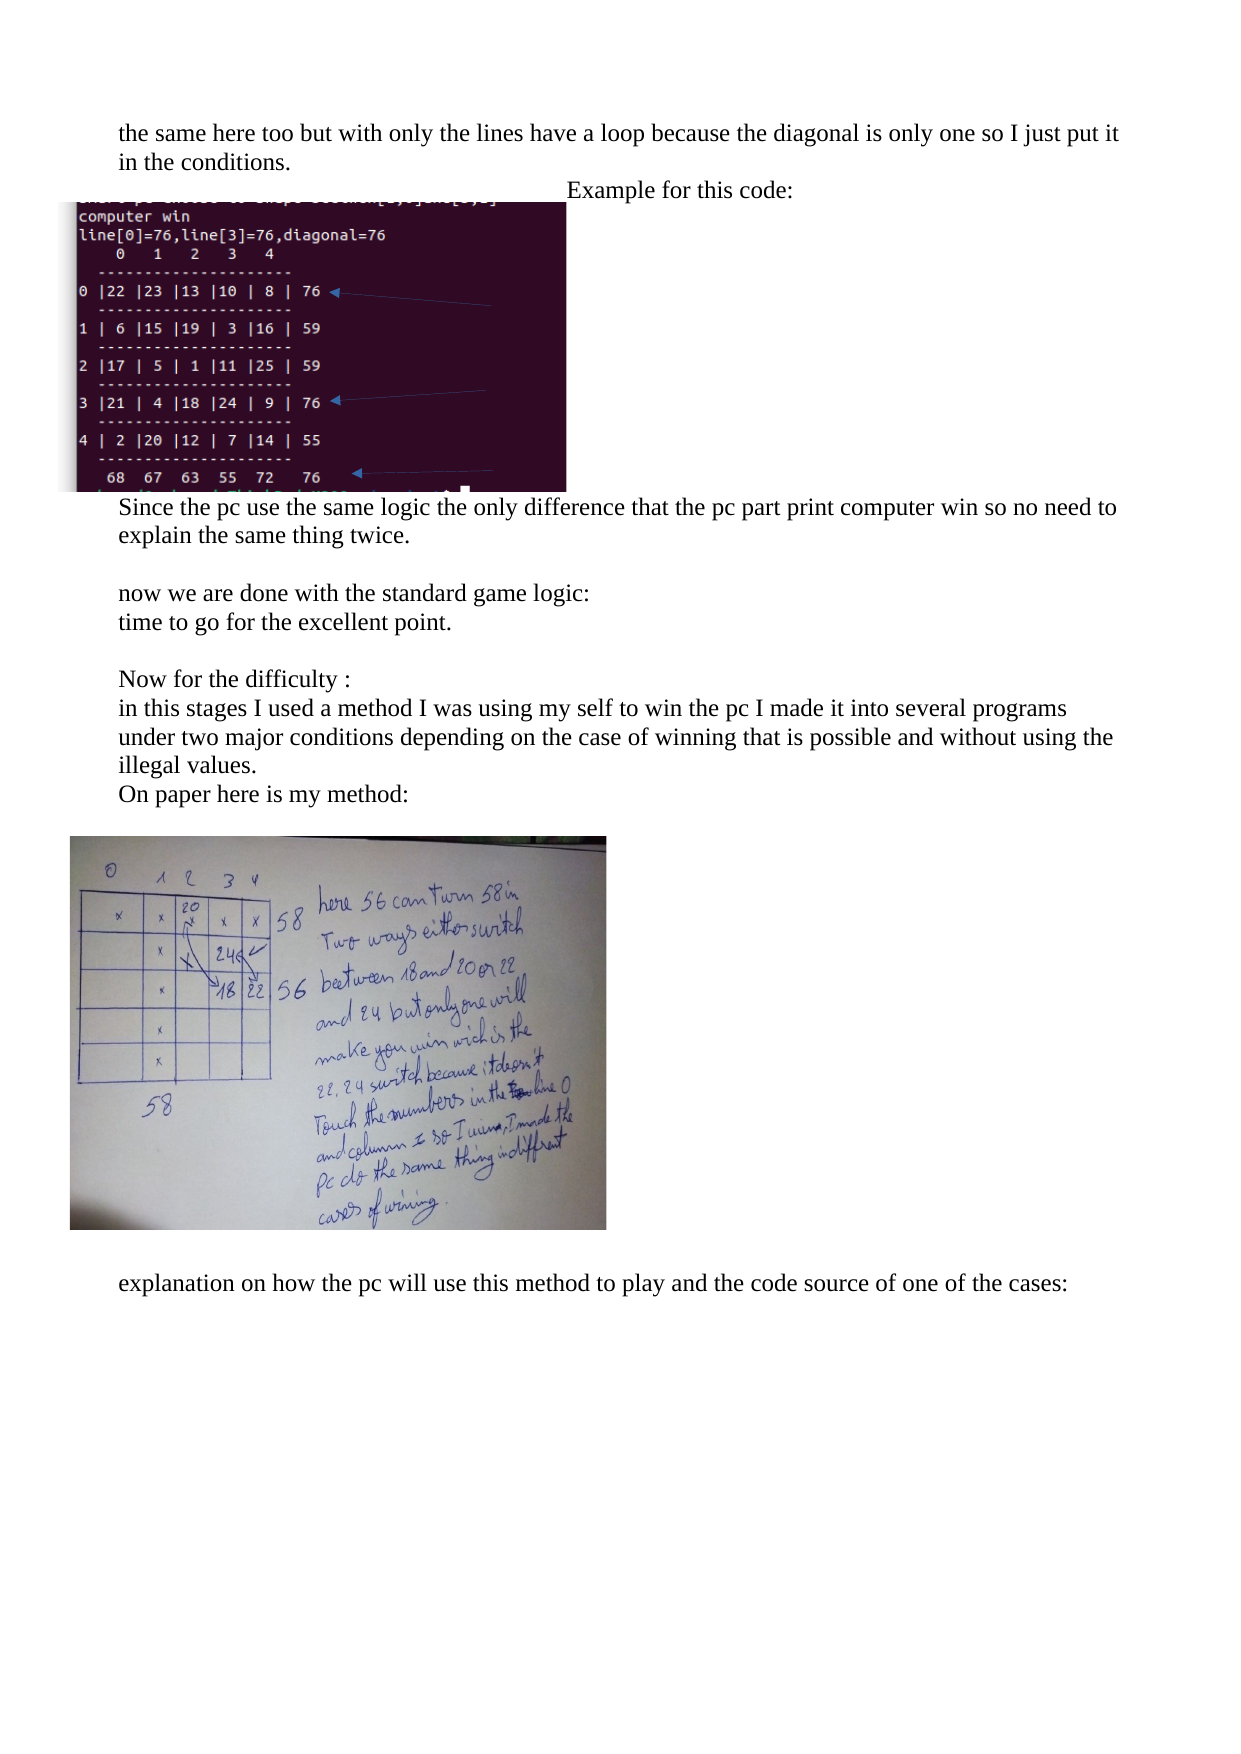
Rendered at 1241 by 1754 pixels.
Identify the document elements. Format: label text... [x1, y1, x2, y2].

text Since the pc use the same logic the only difference that the pc part print computer win so no need to explain the same thing twice. [118, 492, 1122, 549]
text the same here too but with only the lines have a loop because the diagonal is only one so I just put it in the conditions. [118, 118, 1122, 176]
picture [58, 202, 567, 492]
text now we are done with the standard game logic: [118, 578, 1122, 607]
text Now for the difficulty : [118, 664, 1122, 693]
text Example for this code: [118, 176, 1122, 204]
text On paper here is my method: [118, 779, 1122, 808]
text time to go for the excellent point. [118, 607, 1122, 636]
text in this stages I used a method I was using my self to win the pc I made it into several programs under two major conditions depending on the case of winning that is possible and without using the illegal values. [118, 693, 1122, 779]
text explanation on how the pc will use this method to play and the code source of one of the cases: [118, 1268, 1122, 1297]
picture [69, 836, 607, 1230]
